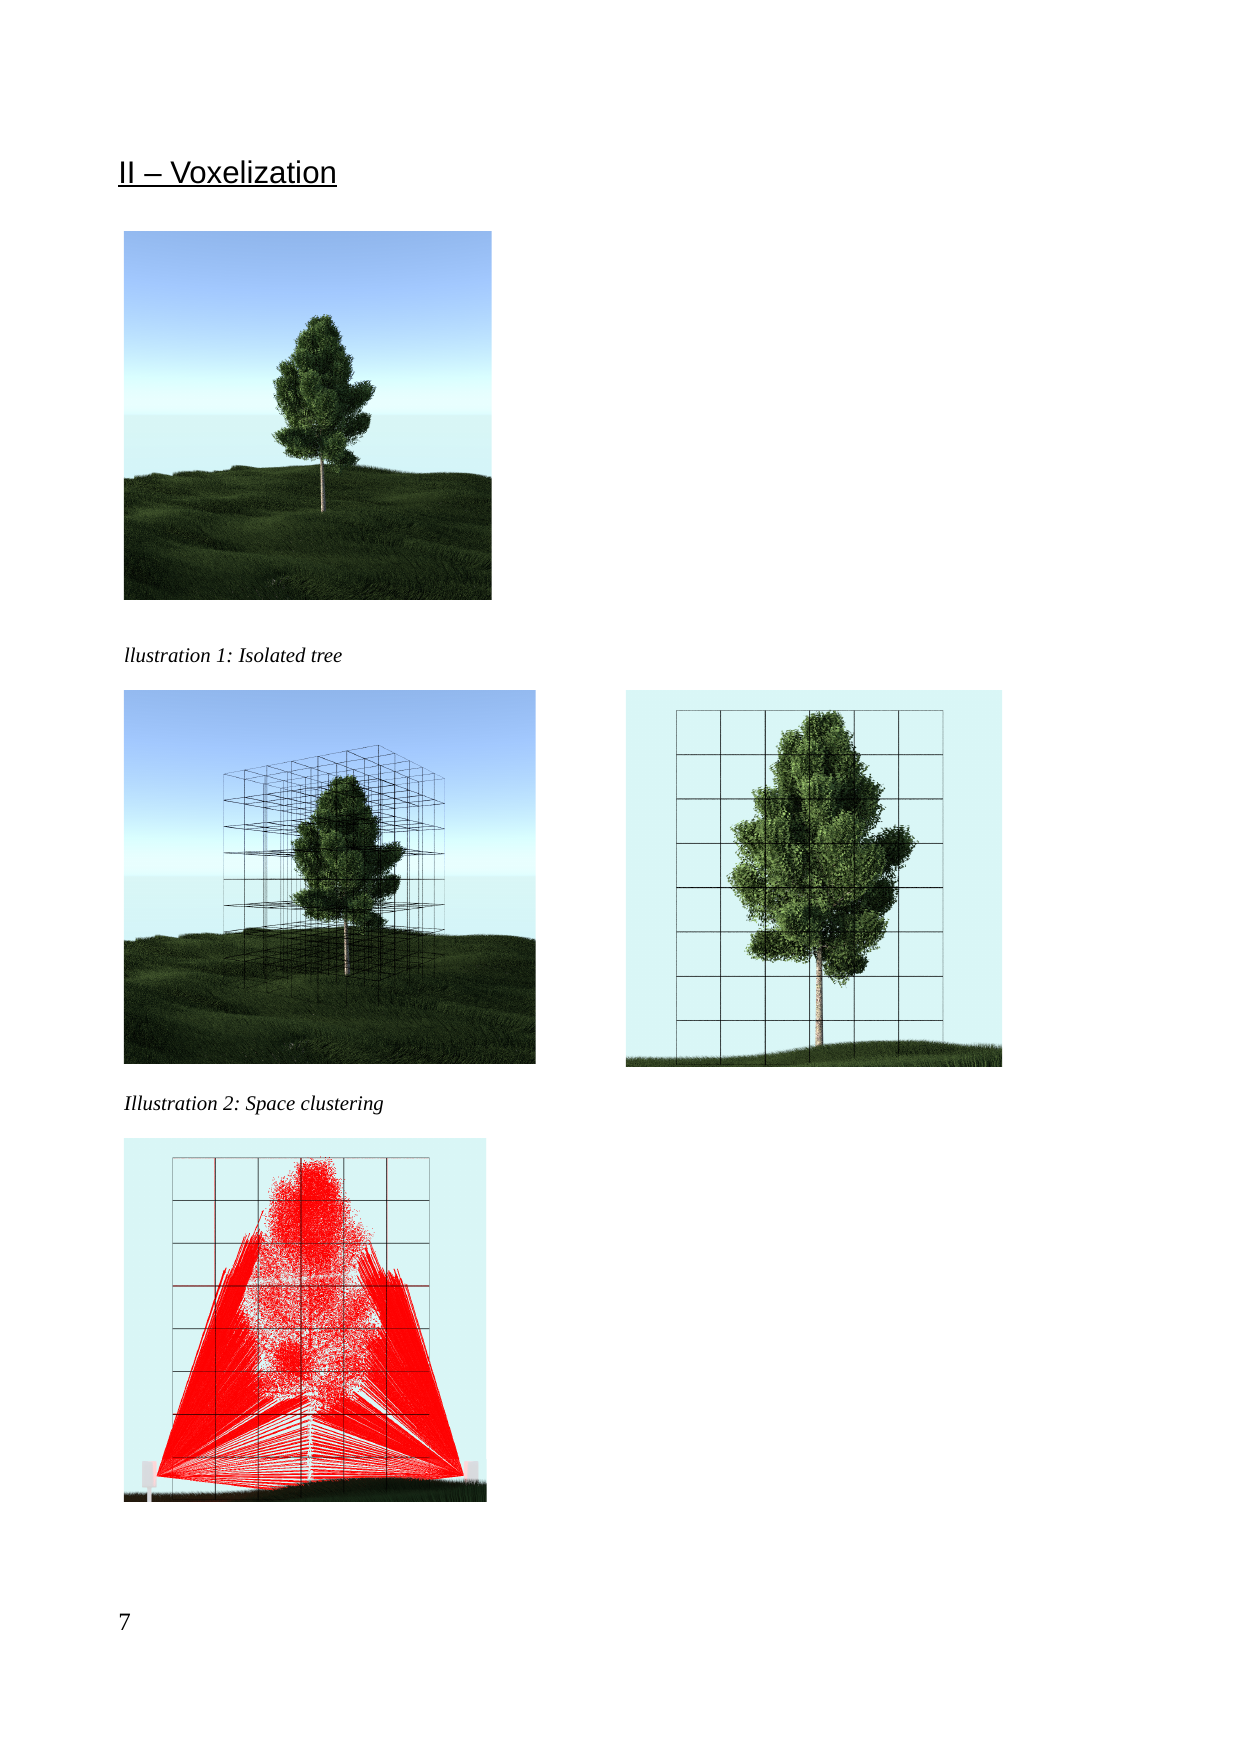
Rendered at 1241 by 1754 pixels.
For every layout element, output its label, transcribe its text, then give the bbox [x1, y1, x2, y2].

table_cell [620, 1073, 1122, 1133]
picture [123, 1138, 487, 1502]
table_cell [620, 685, 1122, 1073]
picture [625, 690, 1003, 1067]
picture [123, 690, 536, 1064]
table_cell Illustration 2: Space clustering [118, 1073, 620, 1133]
subtitle II – Voxelization [118, 154, 1122, 190]
table_header [118, 226, 620, 624]
table_cell [620, 1133, 1122, 1536]
table_cell [118, 1133, 620, 1536]
table_cell [620, 624, 1122, 685]
table_cell [118, 685, 620, 1073]
picture [123, 231, 492, 600]
table_header [620, 226, 1122, 624]
table_cell llustration 1: Isolated tree [118, 624, 620, 685]
